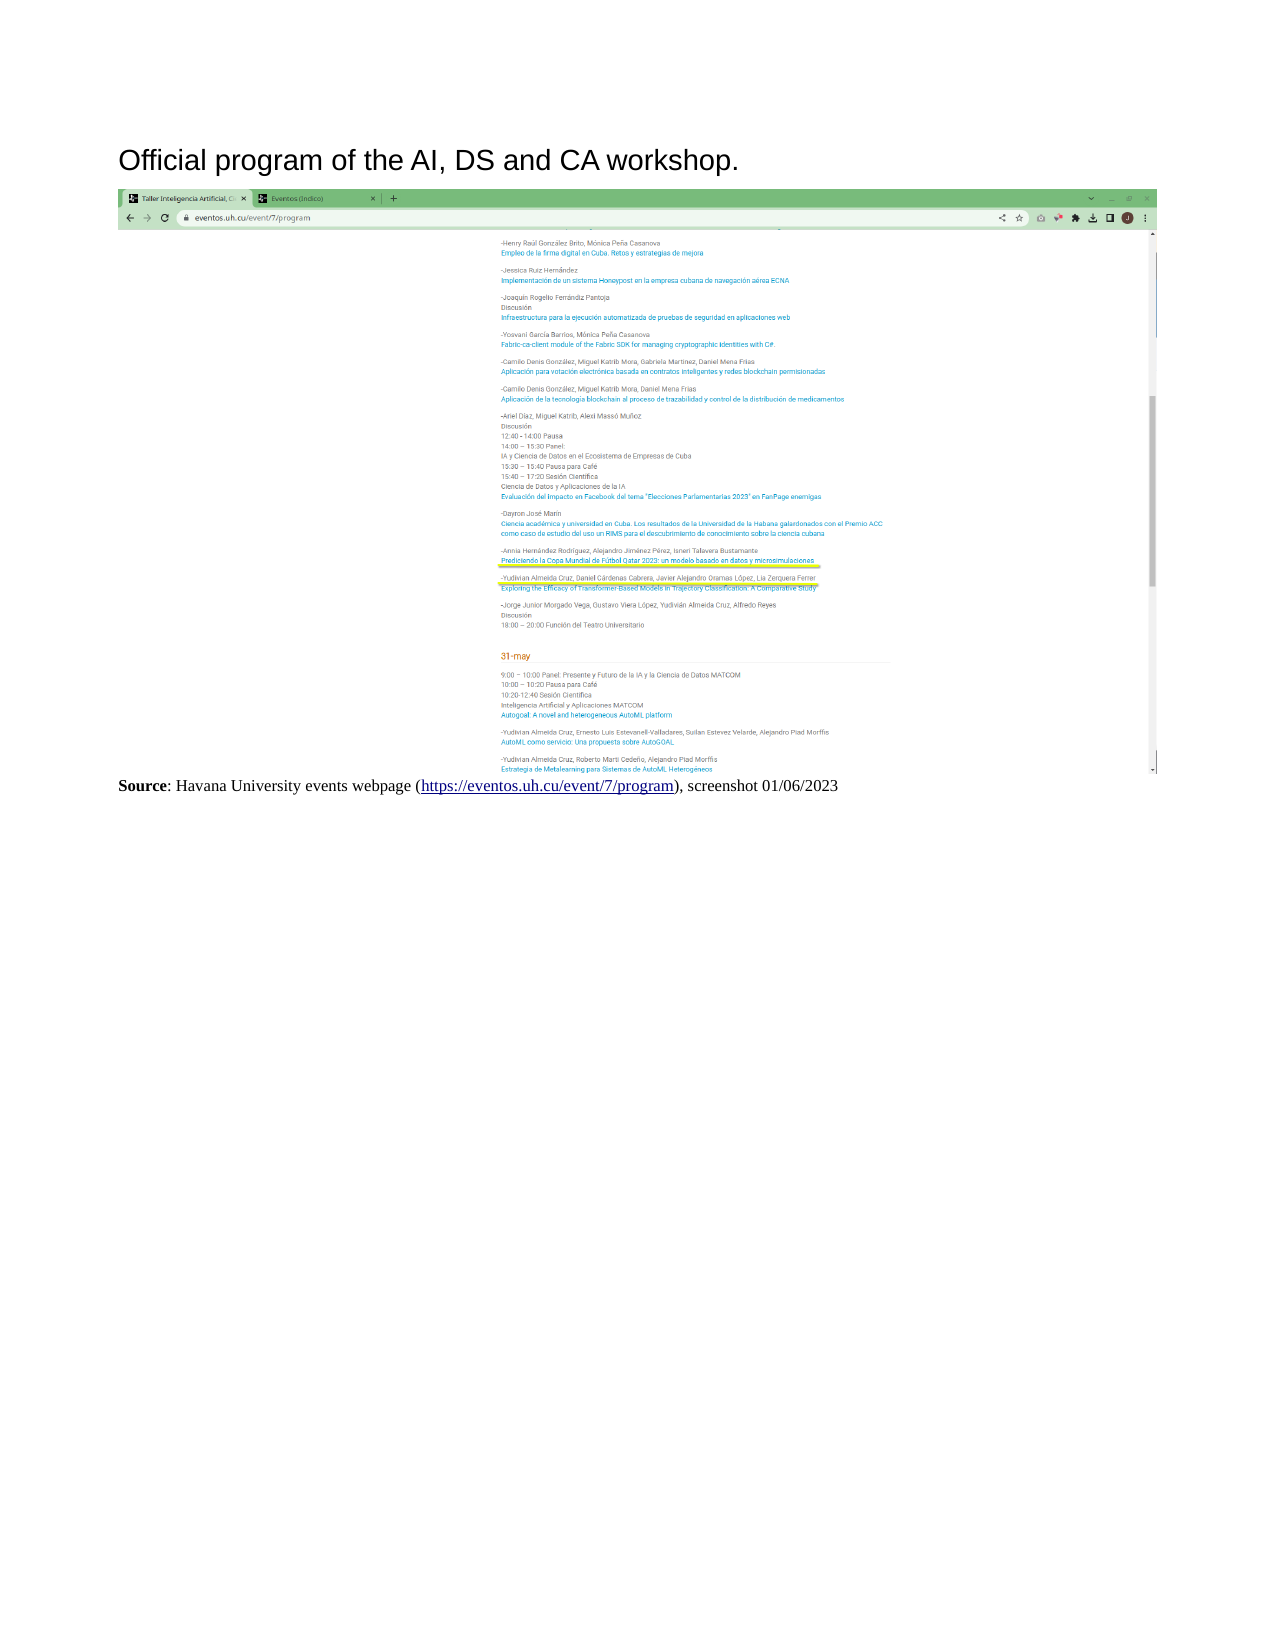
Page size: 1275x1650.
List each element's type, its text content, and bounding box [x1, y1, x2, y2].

picture [118, 189, 1157, 774]
text Source: Havana University events webpage (https://eventos.uh.cu/event/7/program), screenshot 01/06/2023 [118, 774, 1157, 795]
subtitle Official program of the AI, DS and CA workshop. [118, 143, 1157, 177]
